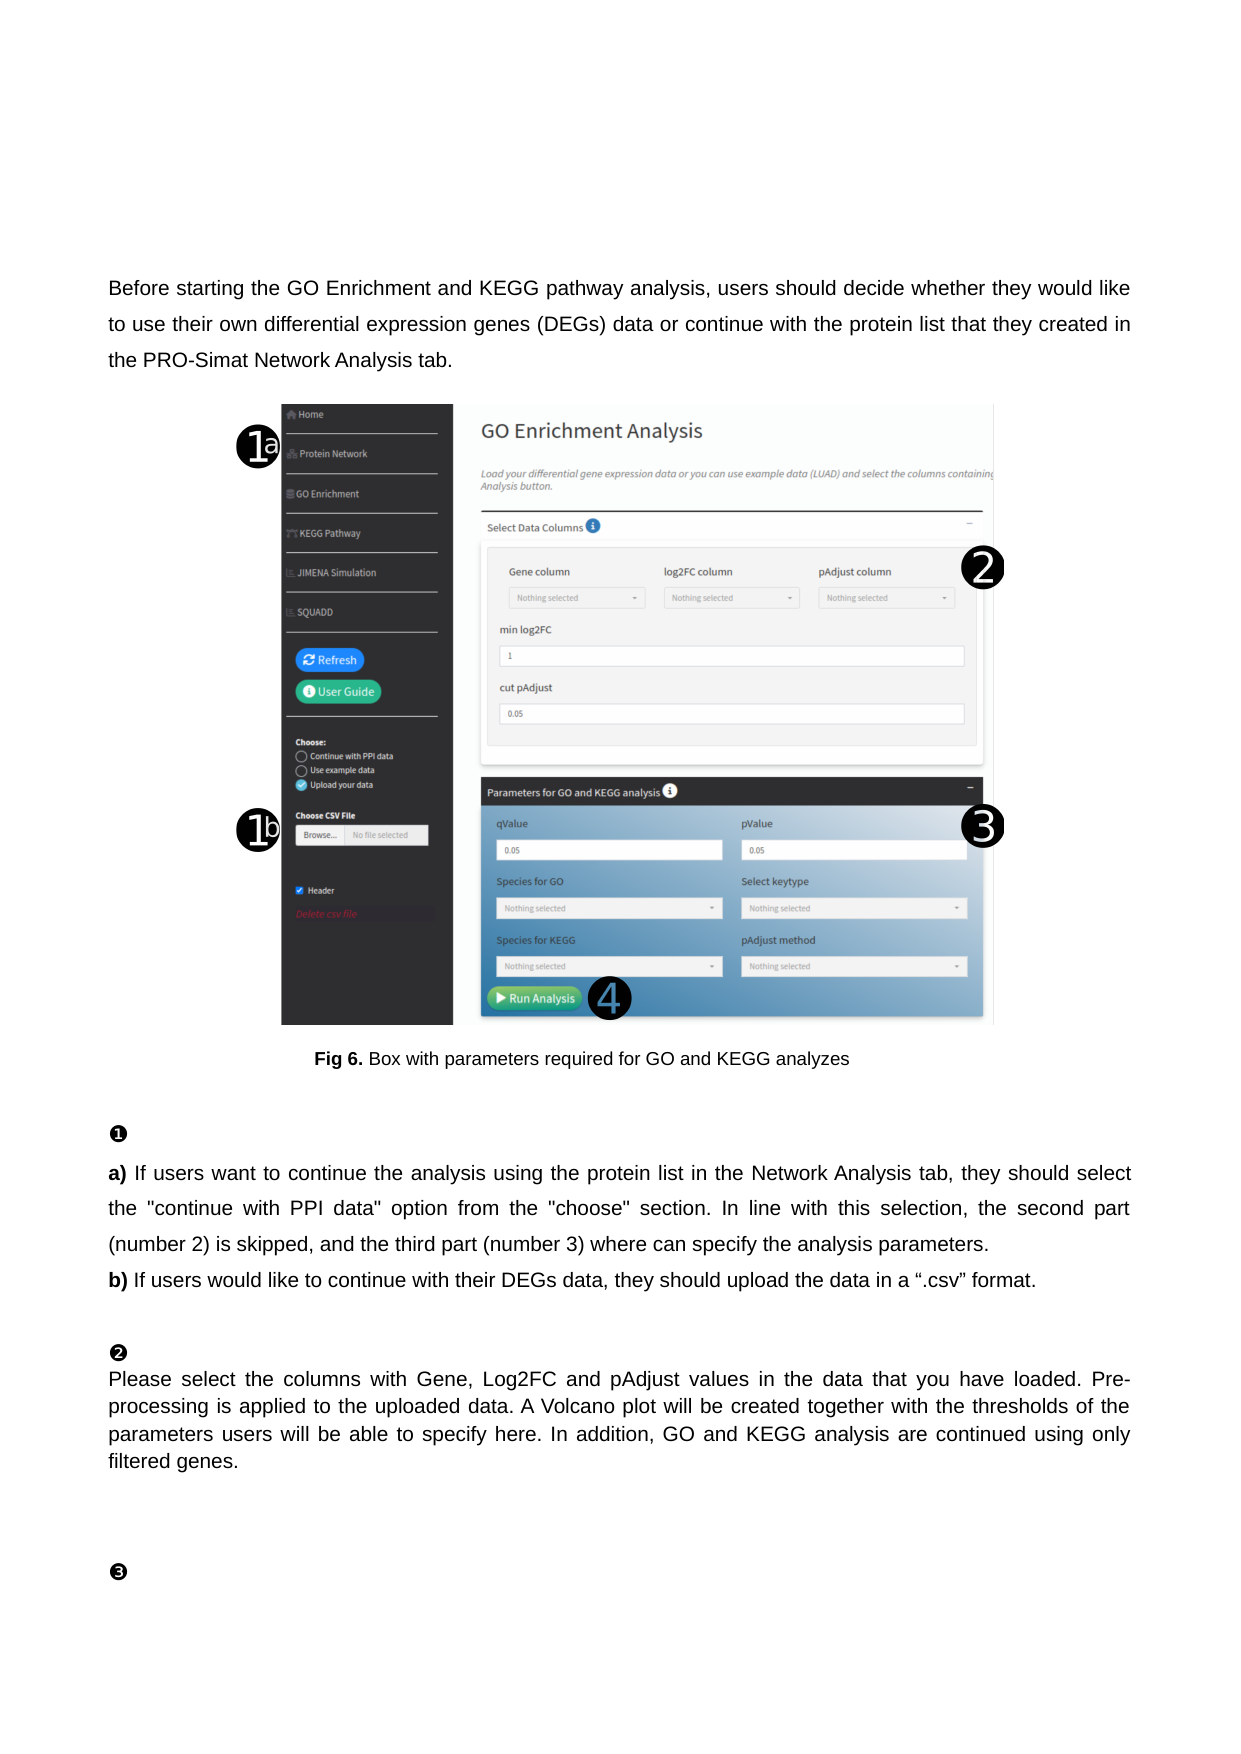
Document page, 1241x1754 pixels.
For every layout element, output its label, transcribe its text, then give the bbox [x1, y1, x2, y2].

text ❷ [108, 1340, 1132, 1366]
text ❶ [108, 1121, 1132, 1147]
text Before starting the GO Enrichment and KEGG pathway analysis, users should decide whether they would like to use their own differential expression genes (DEGs) data or continue with the protein list that they created in the PRO-Simat Network Analysis tab. [108, 276, 1132, 372]
text b) If users would like to continue with their DEGs data, they should upload the data in a “.csv” format. [108, 1268, 1132, 1292]
text a) If users want to continue the analysis using the protein list in the Network Analysis tab, they should select the "continue with PPI data" option from the "choose" section. In line with this selection, the second part (number 2) is skipped, and the third part (number 3) where can specify the analysis parameters. [108, 1160, 1132, 1256]
text Fig 6. Box with parameters required for GO and KEGG analyzes [31, 1048, 1132, 1070]
text ❸ [108, 1559, 1132, 1585]
picture [236, 404, 1004, 1025]
text Please select the columns with Gene, Log2FC and pAdjust values in the data that you have loaded. Pre-processing is applied to the uploaded data. A Volcano plot will be created together with the thresholds of the parameters users will be able to specify here. In addition, GO and KEGG analysis are continued using only filtered genes. [108, 1366, 1132, 1473]
